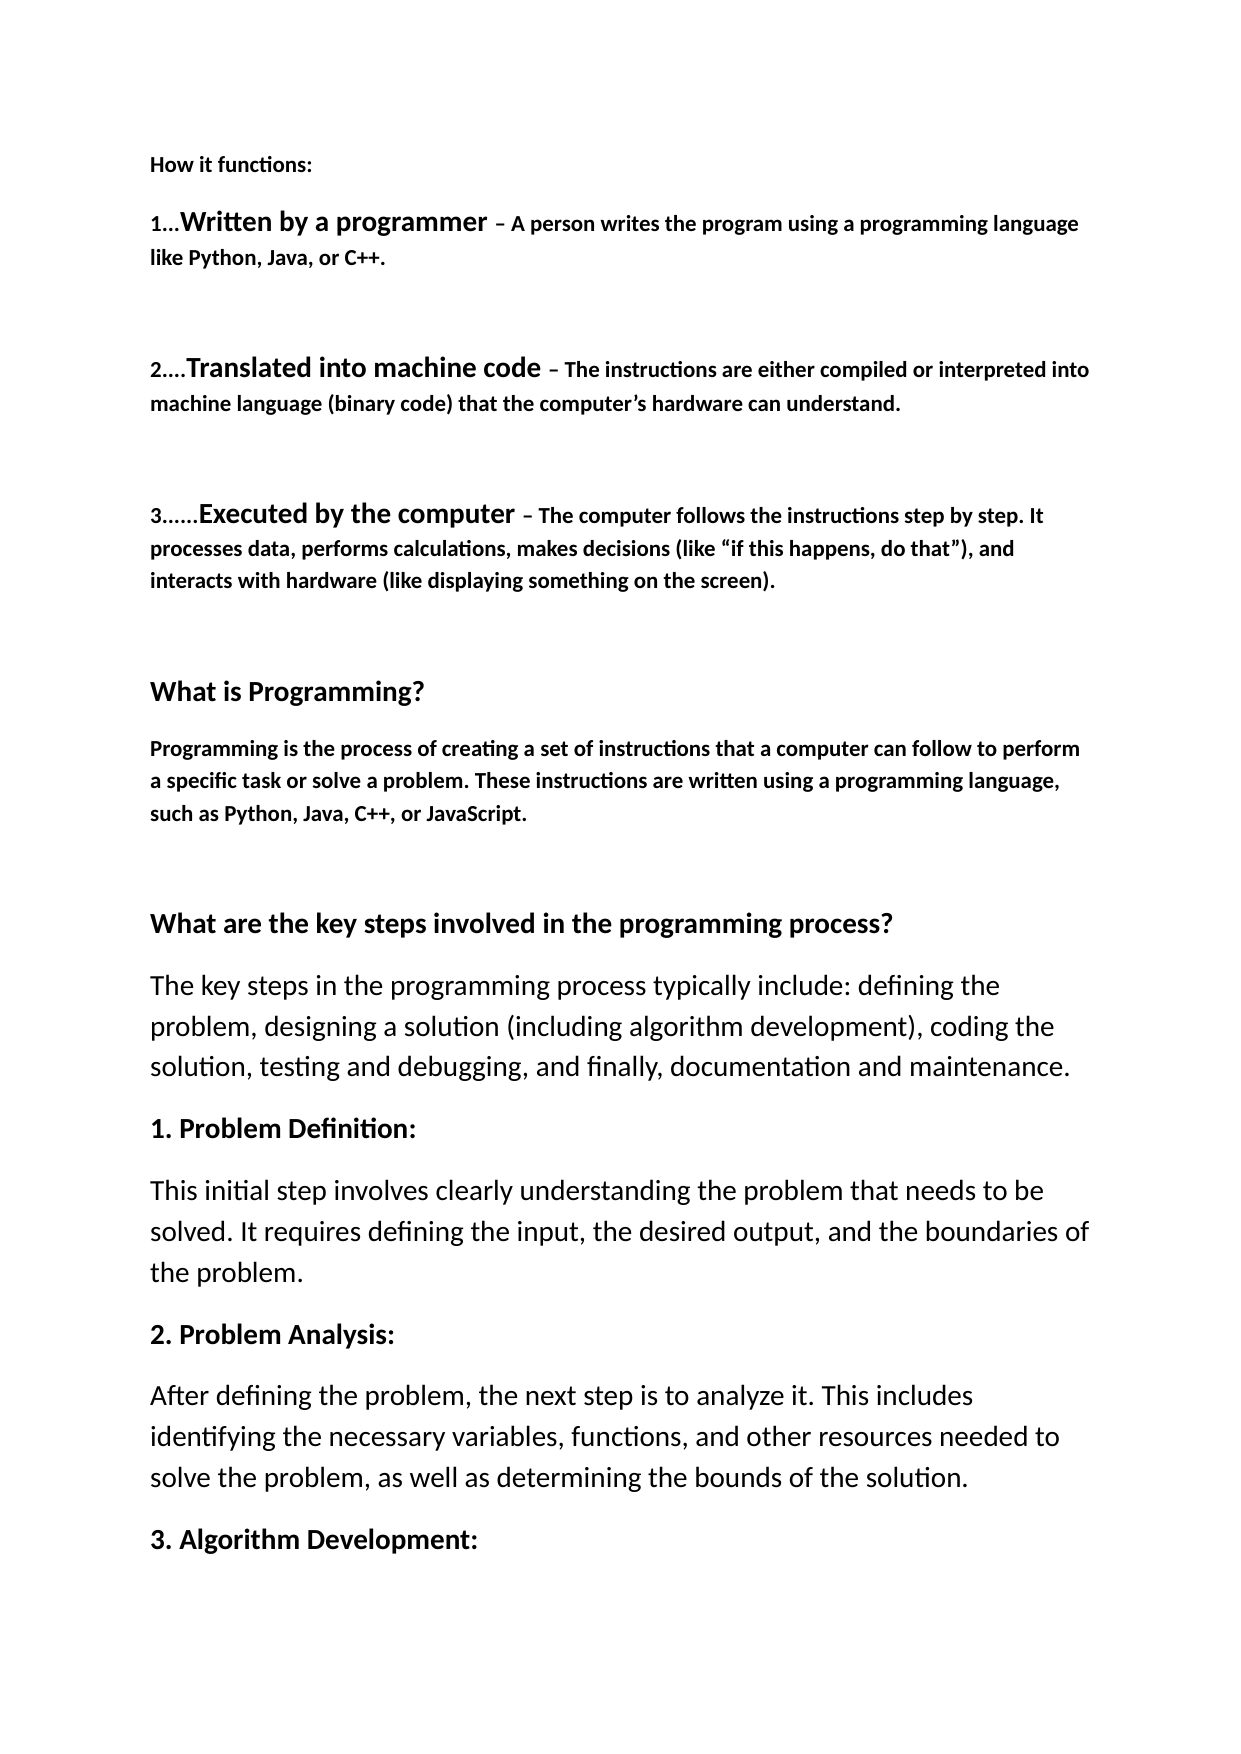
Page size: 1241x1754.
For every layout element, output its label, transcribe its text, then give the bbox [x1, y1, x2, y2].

text 2. Problem Analysis: [150, 1316, 1090, 1351]
text 1...Written by a programmer – A person writes the program using a programming language like Python, Java, or C++. [150, 203, 1090, 271]
text 2....Translated into machine code – The instructions are either compiled or interpreted into machine language (binary code) that the computer’s hardware can understand. [150, 349, 1090, 417]
text Programming is the process of creating a set of instructions that a computer can follow to perform a specific task or solve a problem. These instructions are written using a programming language, such as Python, Java, C++, or JavaScript. [150, 734, 1090, 827]
text How it functions: [150, 150, 1090, 178]
text This initial step involves clearly understanding the problem that needs to be solved. It requires defining the input, the desired output, and the boundaries of the problem. [150, 1172, 1090, 1289]
text After defining the problem, the next step is to analyze it. This includes identifying the necessary variables, functions, and other resources needed to solve the problem, as well as determining the bounds of the solution. [150, 1377, 1090, 1495]
text 1. Problem Definition: [150, 1110, 1090, 1146]
text The key steps in the programming process typically include: defining the problem, designing a solution (including algorithm development), coding the solution, testing and debugging, and finally, documentation and maintenance. [150, 967, 1090, 1084]
text What is Programming? [150, 673, 1090, 708]
text 3......Executed by the computer – The computer follows the instructions step by step. It processes data, performs calculations, makes decisions (like “if this happens, do that”), and interacts with hardware (like displaying something on the screen). [150, 495, 1090, 595]
text 3. Algorithm Development: [150, 1521, 1090, 1557]
text What are the key steps involved in the programming process? [150, 905, 1090, 941]
